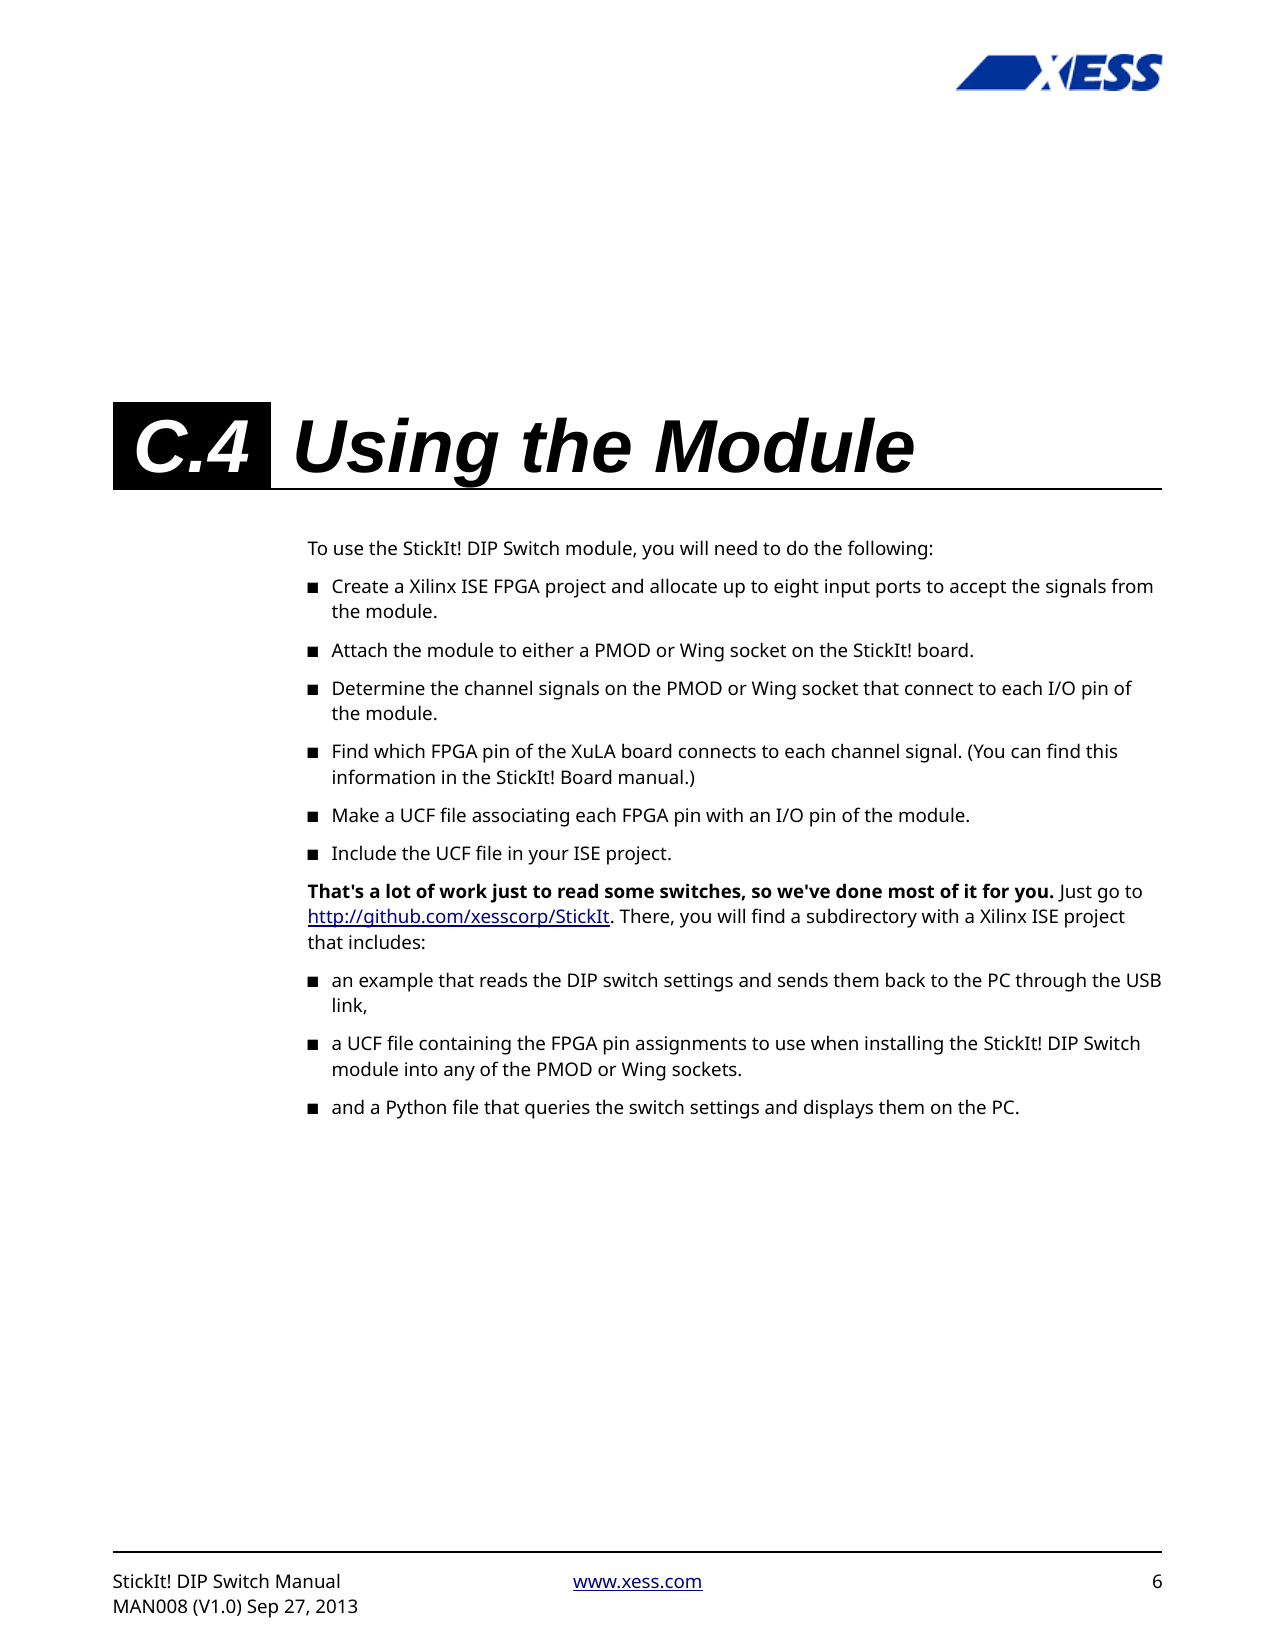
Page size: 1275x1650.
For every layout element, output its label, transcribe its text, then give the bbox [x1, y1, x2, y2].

list Create a Xilinx ISE FPGA project and allocate up to eight input ports to accept the signals from the module. [307, 573, 1162, 624]
list Find which FPGA pin of the XuLA board connects to each channel signal. (You can find this information in the StickIt! Board manual.) [307, 738, 1162, 789]
picture [955, 54, 1163, 91]
list and a Python file that queries the switch settings and displays them on the PC. [307, 1094, 1162, 1120]
list Determine the channel signals on the PMOD or Wing socket that connect to each I/O pin of the module. [307, 675, 1162, 726]
list Include the UCF file in your ISE project. [307, 840, 1162, 866]
subtitle Using the Module [271, 402, 1162, 488]
list Attach the module to either a PMOD or Wing socket on the StickIt! board. [307, 637, 1162, 662]
text To use the StickIt! DIP Switch module, you will need to do the following: [307, 535, 1162, 561]
text That's a lot of work just to read some switches, so we've done most of it for you. Just go to http://github.com/xesscorp/StickIt. There, you will find a subdirectory with a Xilinx ISE project that includes: [307, 878, 1162, 954]
list Make a UCF file associating each FPGA pin with an I/O pin of the module. [307, 802, 1162, 827]
list an example that reads the DIP switch settings and sends them back to the PC through the USB link, [307, 967, 1162, 1018]
list a UCF file containing the FPGA pin assignments to use when installing the StickIt! DIP Switch module into any of the PMOD or Wing sockets. [307, 1031, 1162, 1082]
